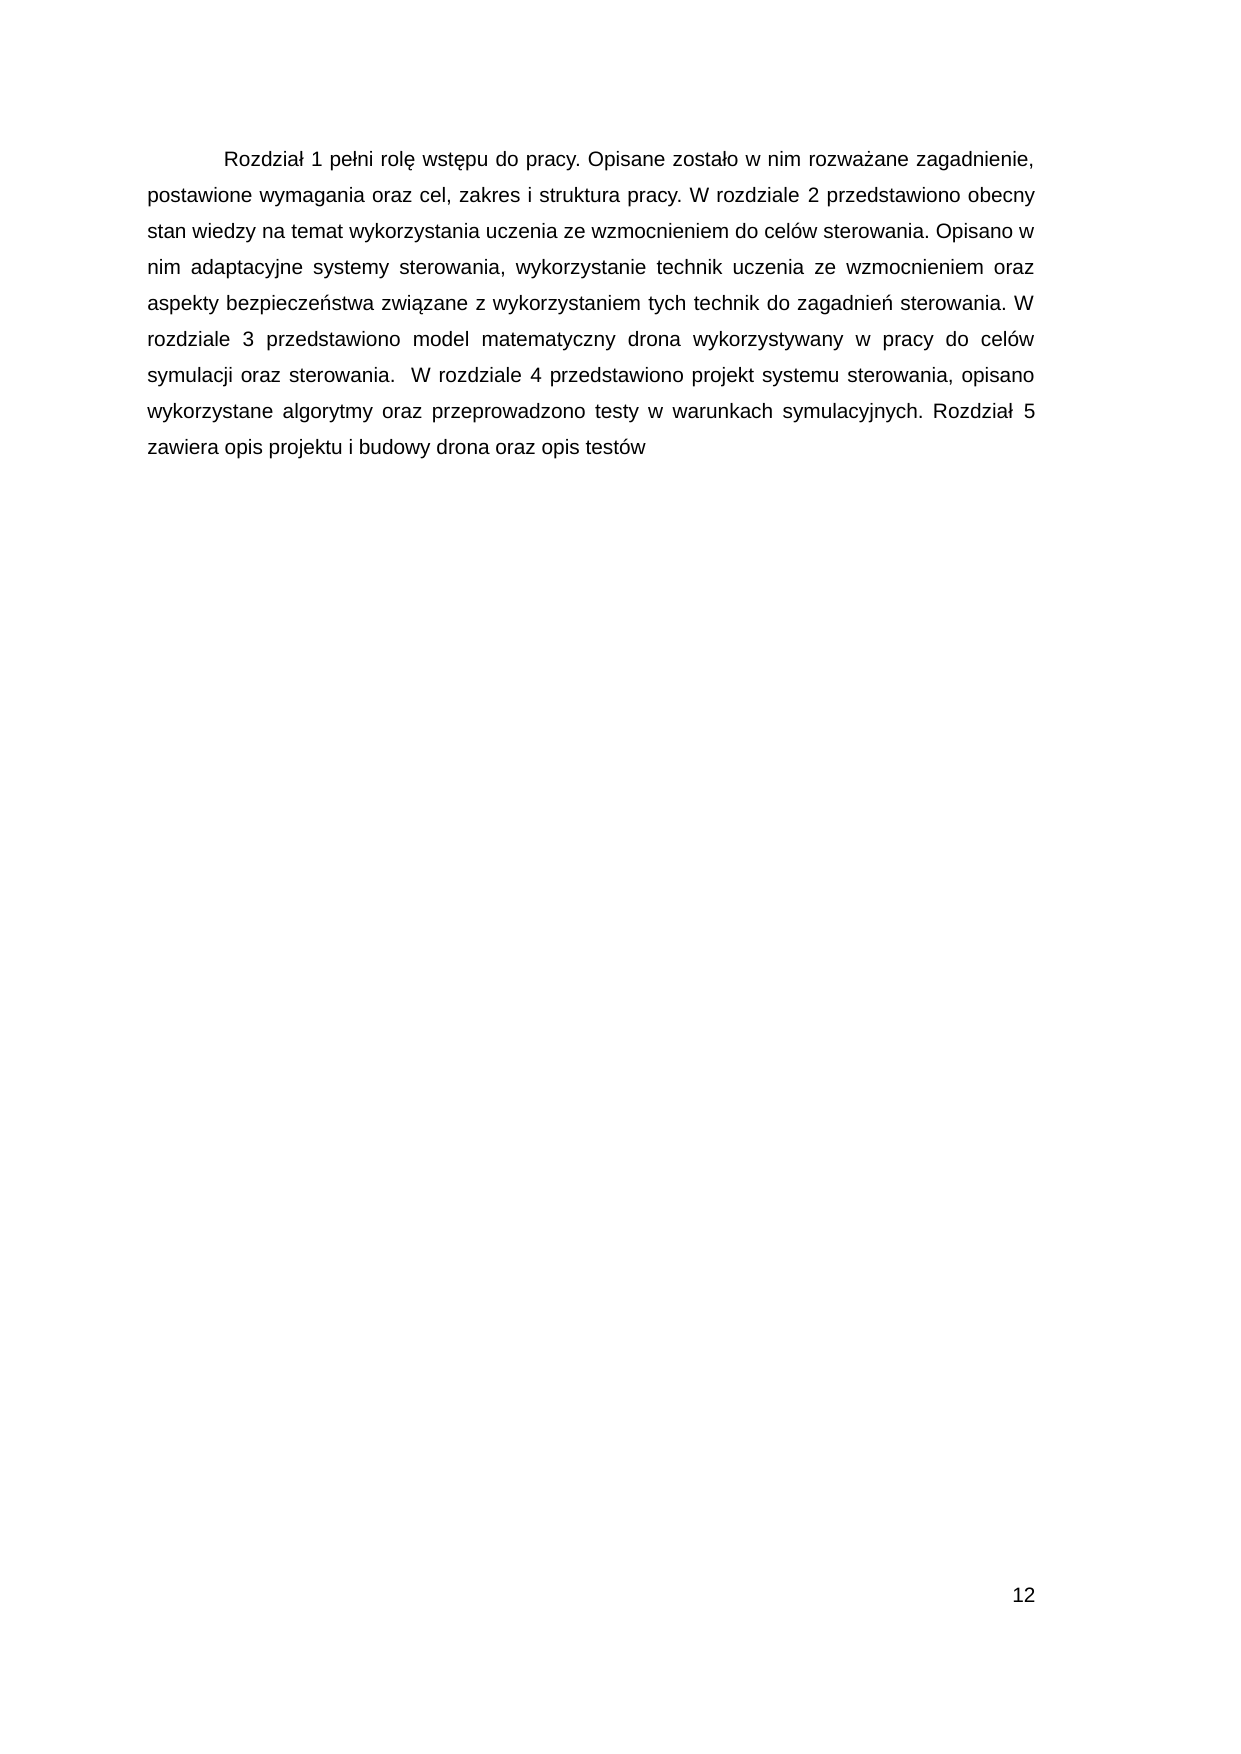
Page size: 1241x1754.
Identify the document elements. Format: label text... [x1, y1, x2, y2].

text Rozdział 1 pełni rolę wstępu do pracy. Opisane zostało w nim rozważane zagadnienie, postawione wymagania oraz cel, zakres i struktura pracy. W rozdziale 2 przedstawiono obecny stan wiedzy na temat wykorzystania uczenia ze wzmocnieniem do celów sterowania. Opisano w nim adaptacyjne systemy sterowania, wykorzystanie technik uczenia ze wzmocnieniem oraz aspekty bezpieczeństwa związane z wykorzystaniem tych technik do zagadnień sterowania. W rozdziale 3 przedstawiono model matematyczny drona wykorzystywany w pracy do celów symulacji oraz sterowania. W rozdziale 4 przedstawiono projekt systemu sterowania, opisano wykorzystane algorytmy oraz przeprowadzono testy w warunkach symulacyjnych. Rozdział 5 zawiera opis projektu i budowy drona oraz opis testów [147, 147, 1035, 458]
